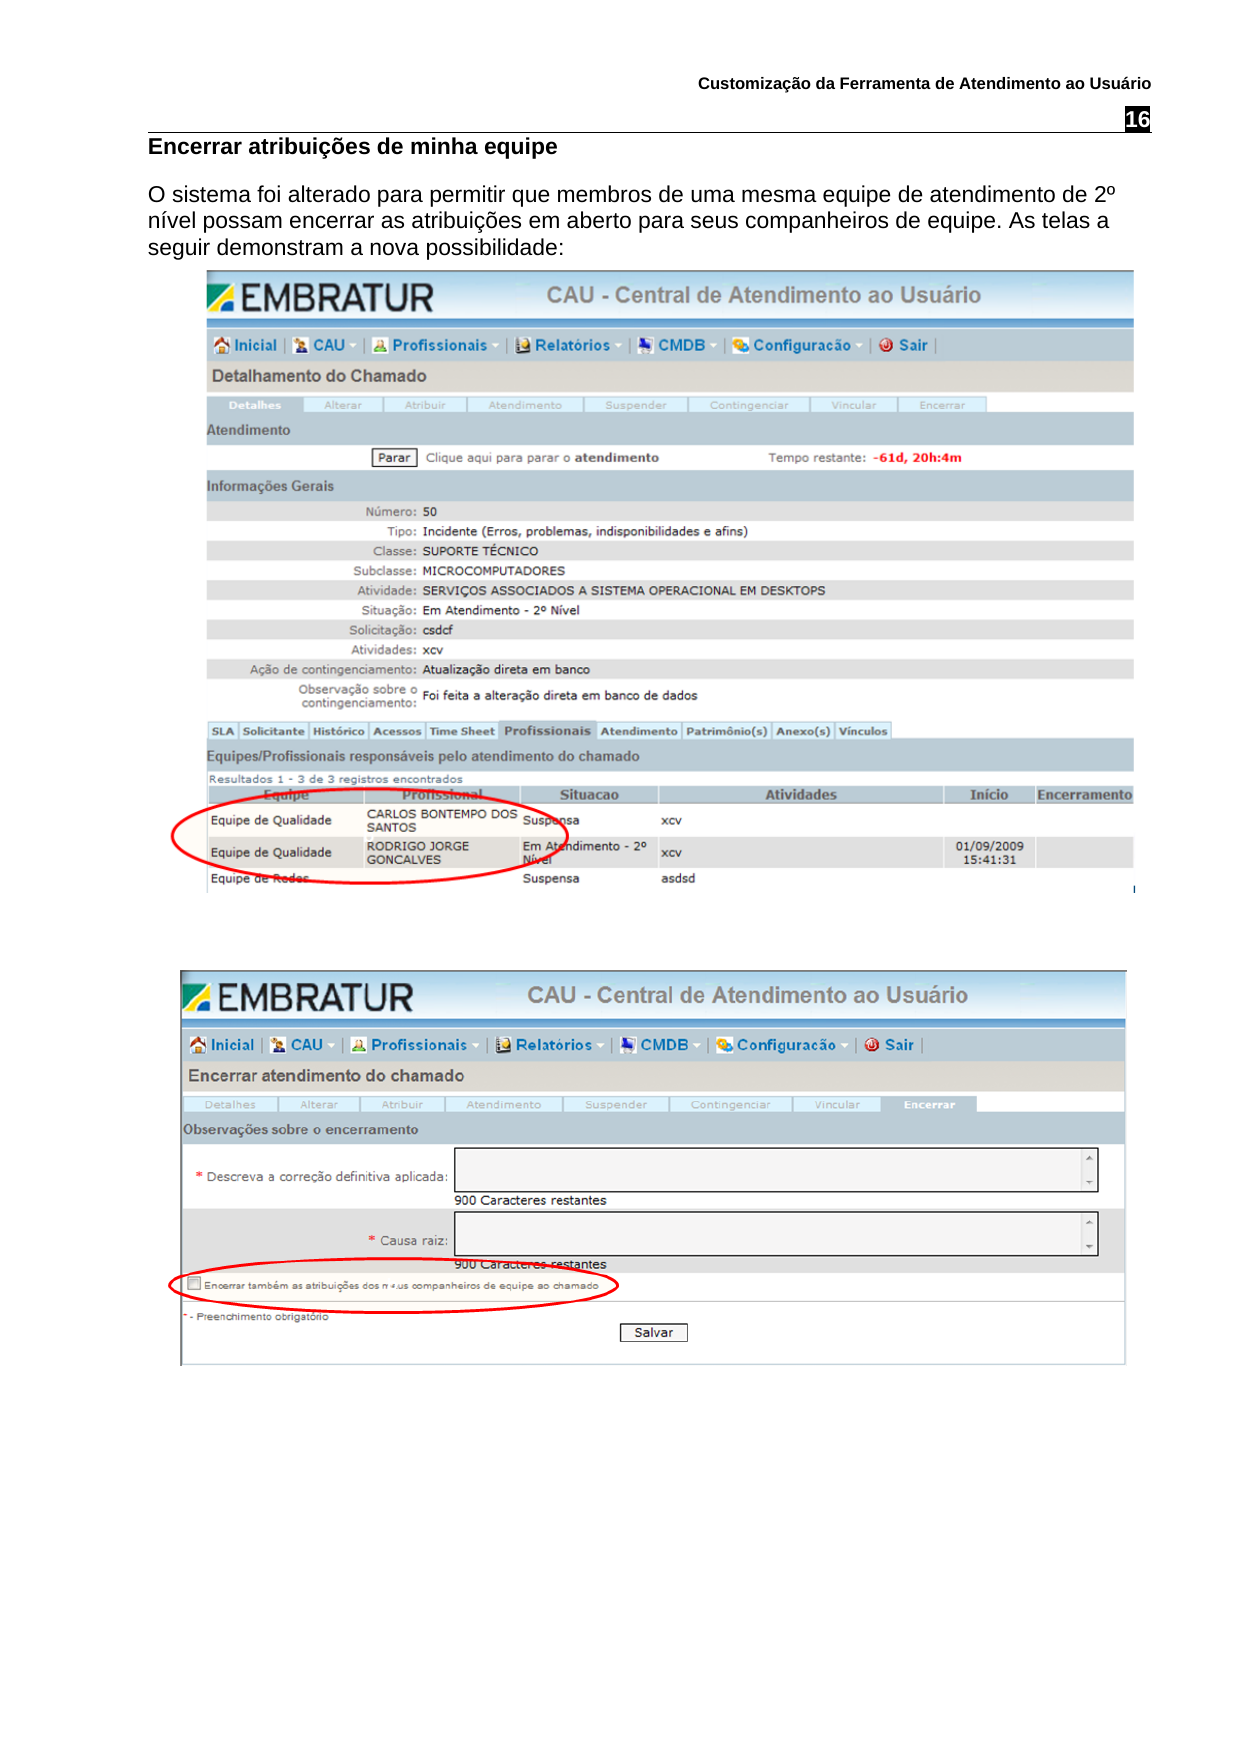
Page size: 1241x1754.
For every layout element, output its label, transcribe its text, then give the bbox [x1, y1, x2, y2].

text O sistema foi alterado para permitir que membros de uma mesma equipe de atendimento de 2º nível possam encerrar as atribuições em aberto para seus companheiros de equipe. As telas a seguir demonstram a nova possibilidade: [148, 181, 1152, 260]
picture [164, 962, 1132, 1370]
picture [164, 268, 1135, 893]
subtitle Encerrar atribuições de minha equipe [148, 133, 1152, 181]
